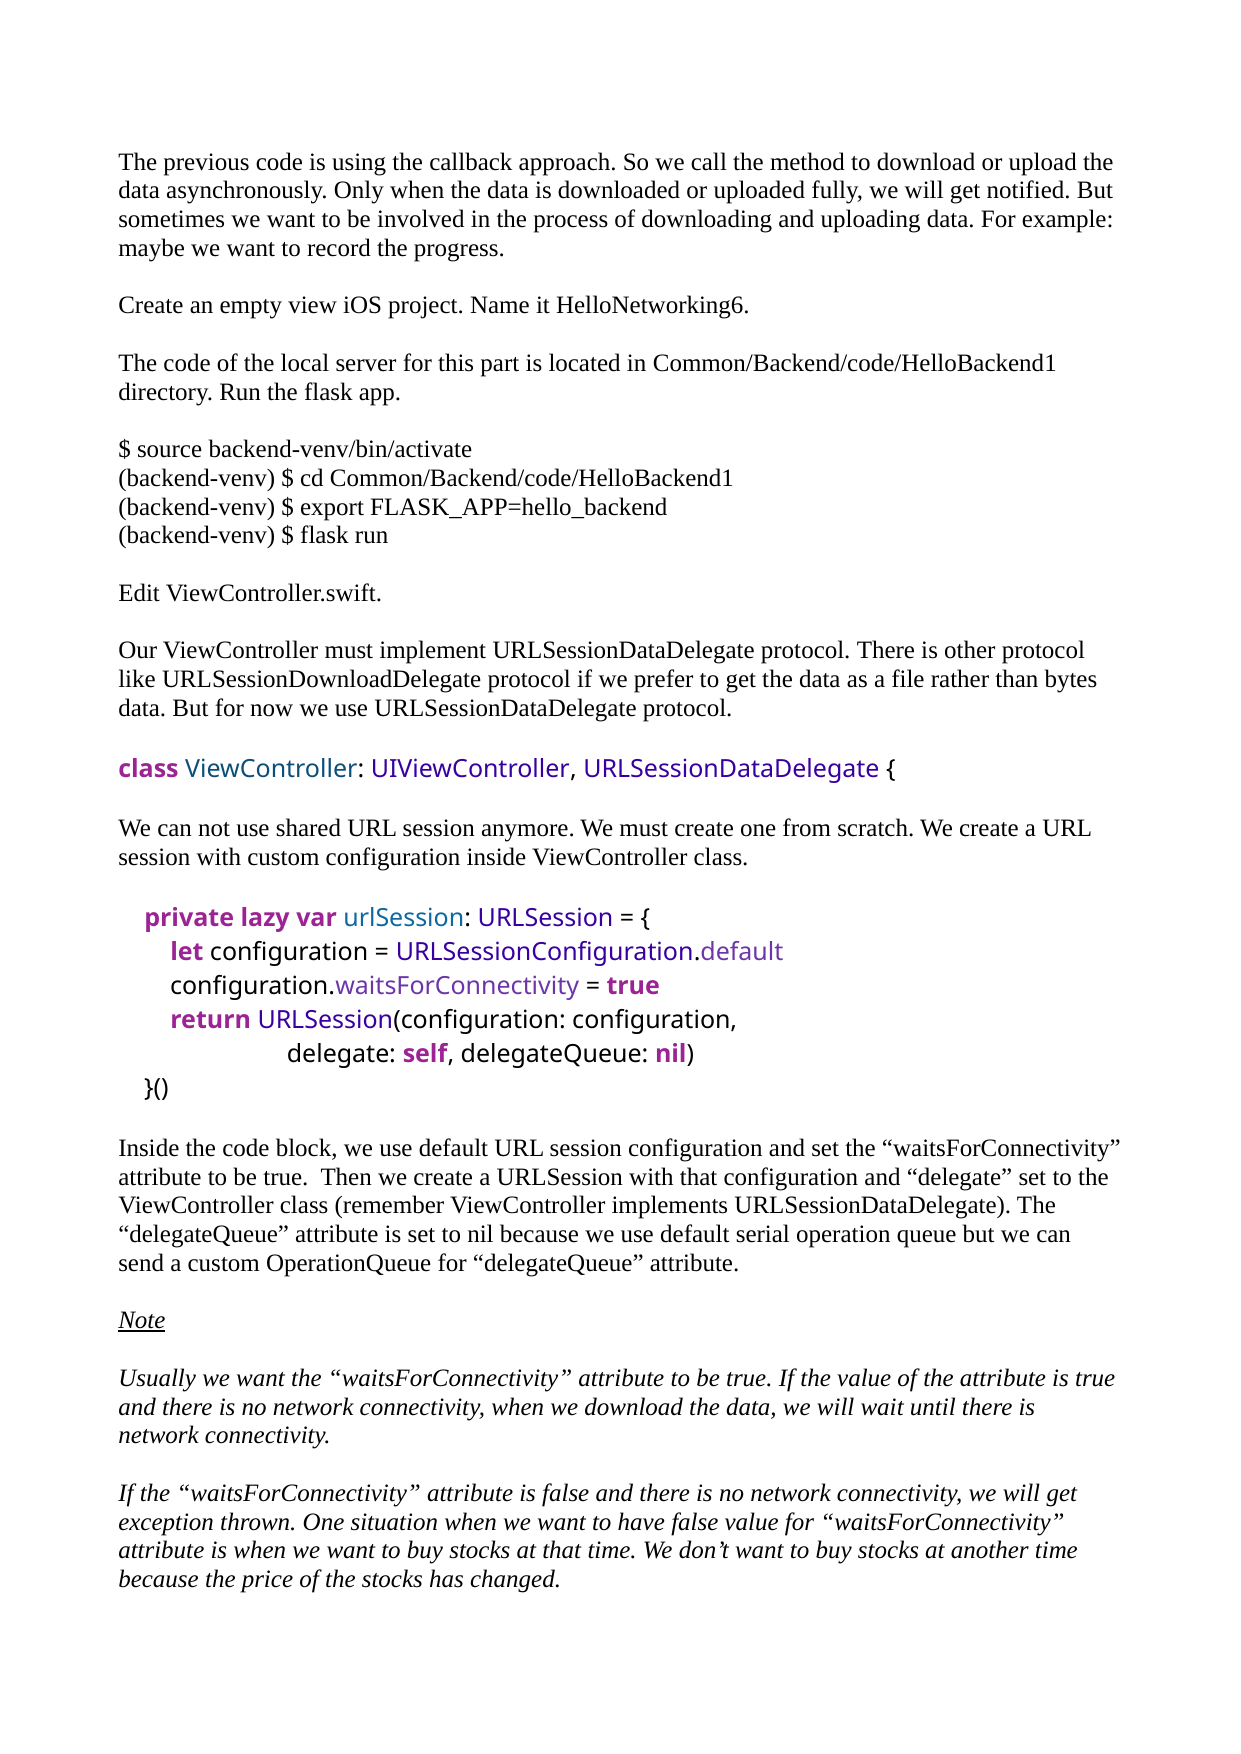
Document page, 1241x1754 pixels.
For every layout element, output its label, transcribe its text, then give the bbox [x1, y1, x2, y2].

text (backend-venv) $ cd Common/Backend/code/HelloBackend1 [118, 463, 1122, 492]
text Note [118, 1305, 1122, 1334]
text Edit ViewController.swift. [118, 578, 1122, 607]
text Create an empty view iOS project. Name it HelloNetworking6. [118, 291, 1122, 319]
text $ source backend-venv/bin/activate [118, 434, 1122, 463]
text configuration.waitsForConnectivity = true [118, 968, 1122, 1002]
text return URLSession(configuration: configuration, [118, 1002, 1122, 1036]
text We can not use shared URL session anymore. We must create one from scratch. We create a URL session with custom configuration inside ViewController class. [118, 813, 1122, 871]
text Our ViewController must implement URLSessionDataDelegate protocol. There is other protocol like URLSessionDownloadDelegate protocol if we prefer to get the data as a file rather than bytes data. But for now we use URLSessionDataDelegate protocol. [118, 636, 1122, 722]
text let configuration = URLSessionConfiguration.default [118, 934, 1122, 968]
text class ViewController: UIViewController, URLSessionDataDelegate { [118, 751, 1122, 785]
text }() [118, 1070, 1122, 1104]
text The code of the local server for this part is located in Common/Backend/code/HelloBackend1 directory. Run the flask app. [118, 348, 1122, 406]
text (backend-venv) $ export FLASK_APP=hello_backend [118, 492, 1122, 521]
text (backend-venv) $ flask run [118, 521, 1122, 549]
text If the “waitsForConnectivity” attribute is false and there is no network connectivity, we will get exception thrown. One situation when we want to have false value for “waitsForConnectivity” attribute is when we want to buy stocks at that time. We don’t want to buy stocks at another time because the price of the stocks has changed. [118, 1478, 1122, 1593]
text Usually we want the “waitsForConnectivity” attribute to be true. If the value of the attribute is true and there is no network connectivity, when we download the data, we will wait until there is network connectivity. [118, 1363, 1122, 1449]
text Inside the code block, we use default URL session configuration and set the “waitsForConnectivity” attribute to be true. Then we create a URLSession with that configuration and “delegate” set to the ViewController class (remember ViewController implements URLSessionDataDelegate). The “delegateQueue” attribute is set to nil because we use default serial operation queue but we can send a custom OperationQueue for “delegateQueue” attribute. [118, 1133, 1122, 1277]
text The previous code is using the callback approach. So we call the method to download or upload the data asynchronously. Only when the data is downloaded or uploaded fully, we will get notified. But sometimes we want to be involved in the process of downloading and uploading data. For example: maybe we want to record the progress. [118, 147, 1122, 262]
text delegate: self, delegateQueue: nil) [118, 1036, 1122, 1070]
text private lazy var urlSession: URLSession = { [118, 900, 1122, 934]
